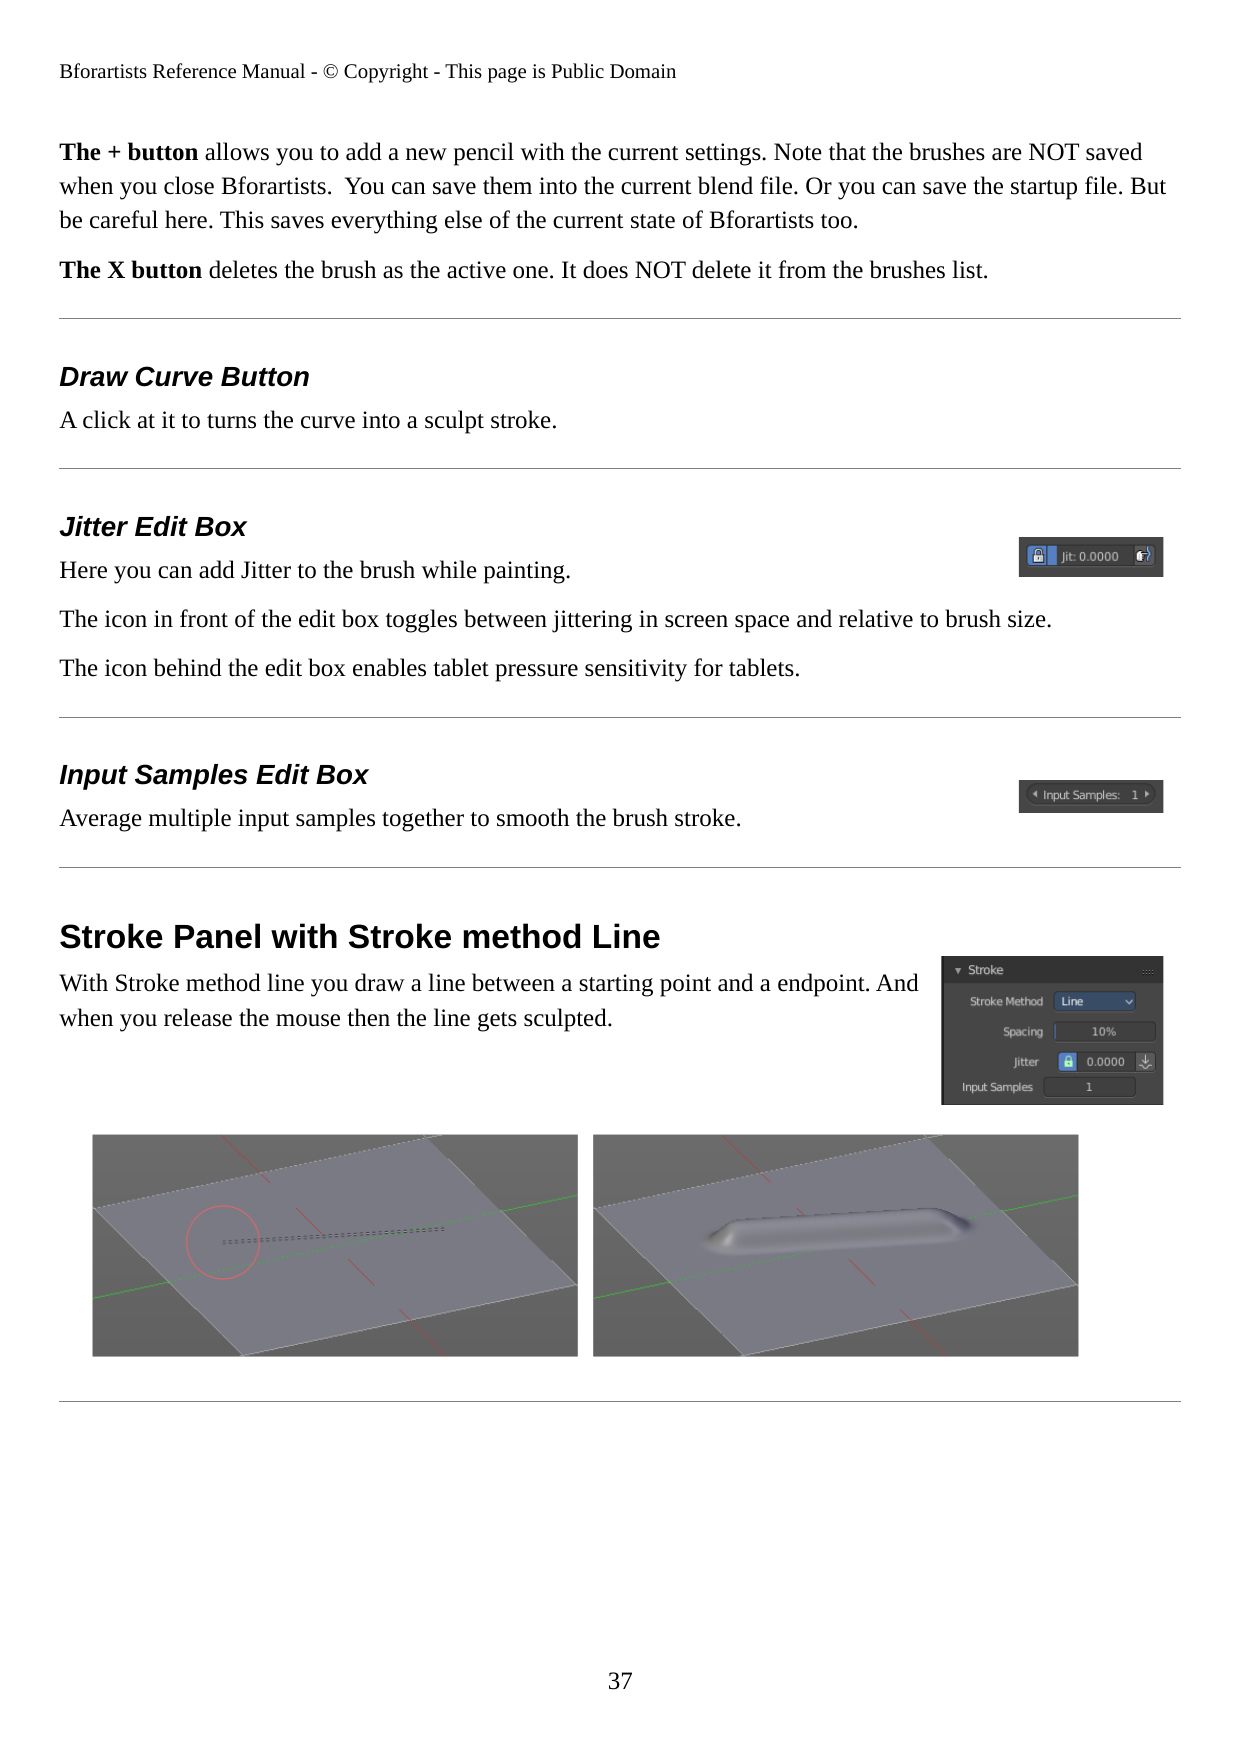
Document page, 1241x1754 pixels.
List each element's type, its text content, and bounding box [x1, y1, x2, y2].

picture [1018, 537, 1164, 577]
text Here you can add Jitter to the brush while painting. [59, 555, 1181, 584]
text With Stroke method line you draw a line between a starting point and a endpoint. And when you release the mouse then the line gets sculpted. [59, 968, 941, 1032]
text A click at it to turns the curve into a sculpt stroke. [59, 405, 1181, 433]
text The icon in front of the edit box toggles between jittering in screen space and relative to brush size. [59, 604, 1181, 633]
subtitle Stroke Panel with Stroke method Line [59, 917, 1181, 956]
picture [1018, 780, 1164, 813]
picture [76, 1118, 1094, 1369]
text The X button deletes the brush as the active one. It does NOT delete it from the brushes list. [59, 255, 1181, 283]
subtitle Input Samples Edit Box [59, 759, 1181, 791]
picture [941, 956, 1164, 1105]
subtitle Draw Curve Button [59, 360, 1181, 392]
text Average multiple input samples together to smooth the brush stroke. [59, 803, 1181, 832]
text The + button allows you to add a new pencil with the current settings. Note that the brushes are NOT saved when you close Bforartists. You can save them into the current blend file. Or you can save the startup file. But be careful here. This saves everything else of the current state of Bforartists too. [59, 137, 1181, 234]
subtitle Jitter Edit Box [59, 511, 1181, 542]
text The icon behind the edit box enables tablet pressure sensitivity for tablets. [59, 653, 1181, 682]
